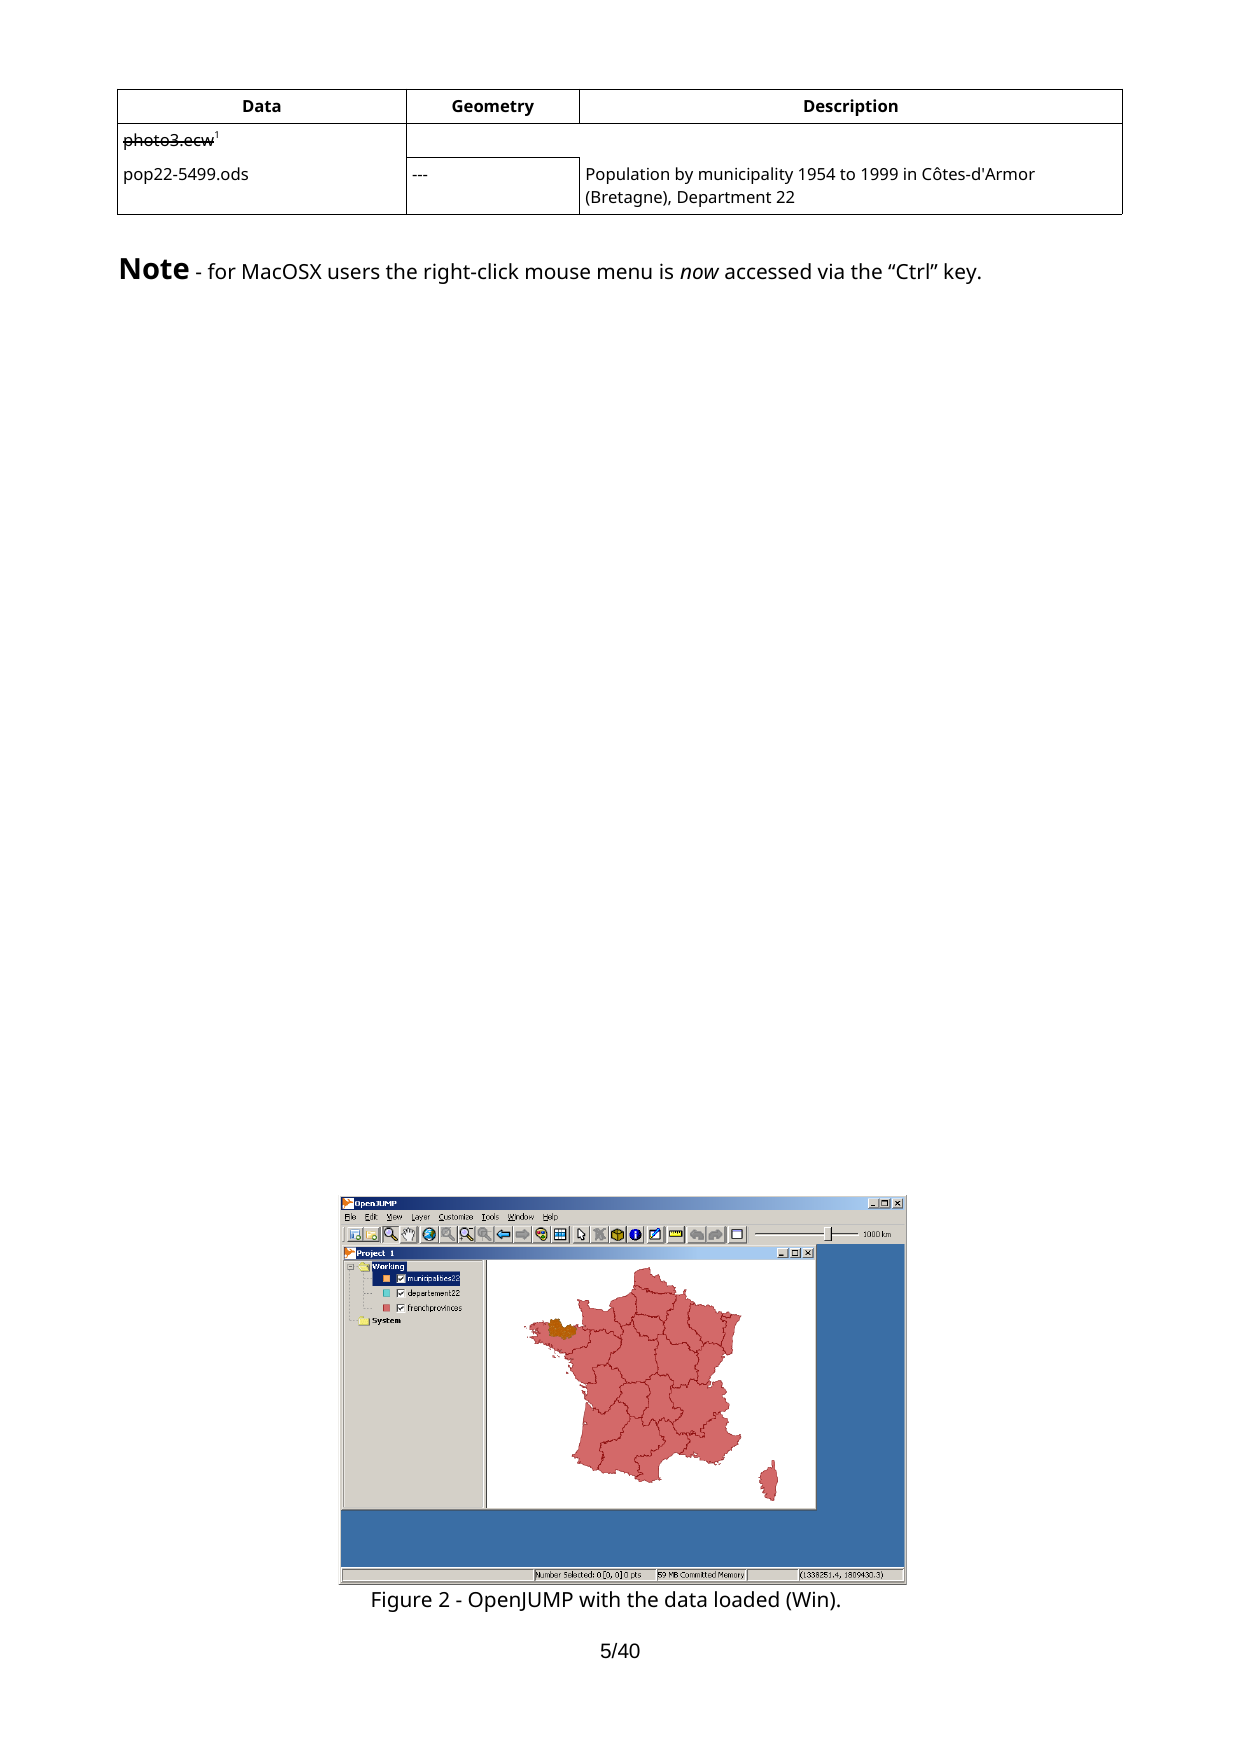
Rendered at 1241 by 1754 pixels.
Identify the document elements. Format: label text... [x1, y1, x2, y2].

table_cell pop22-5499.ods [118, 157, 406, 214]
table_cell [580, 124, 1122, 157]
table_cell [407, 124, 579, 157]
table_cell photo3.ecw1 [118, 124, 406, 157]
table_header Description [580, 90, 1122, 123]
text Figure 3 - OpenJUMP with the data loaded (Win). [338, 1585, 873, 1613]
table_header Data [118, 90, 406, 123]
table_cell --- [407, 158, 579, 214]
picture [338, 1195, 907, 1585]
table_cell Population by municipality 1954 to 1999 in Côtes-d'Armor (Bretagne), Department 22 [580, 157, 1122, 214]
text Note - for MacOSX users the right-click mouse menu is now accessed via the “Ctrl” key. [118, 248, 1122, 288]
table_header Geometry [407, 90, 579, 123]
